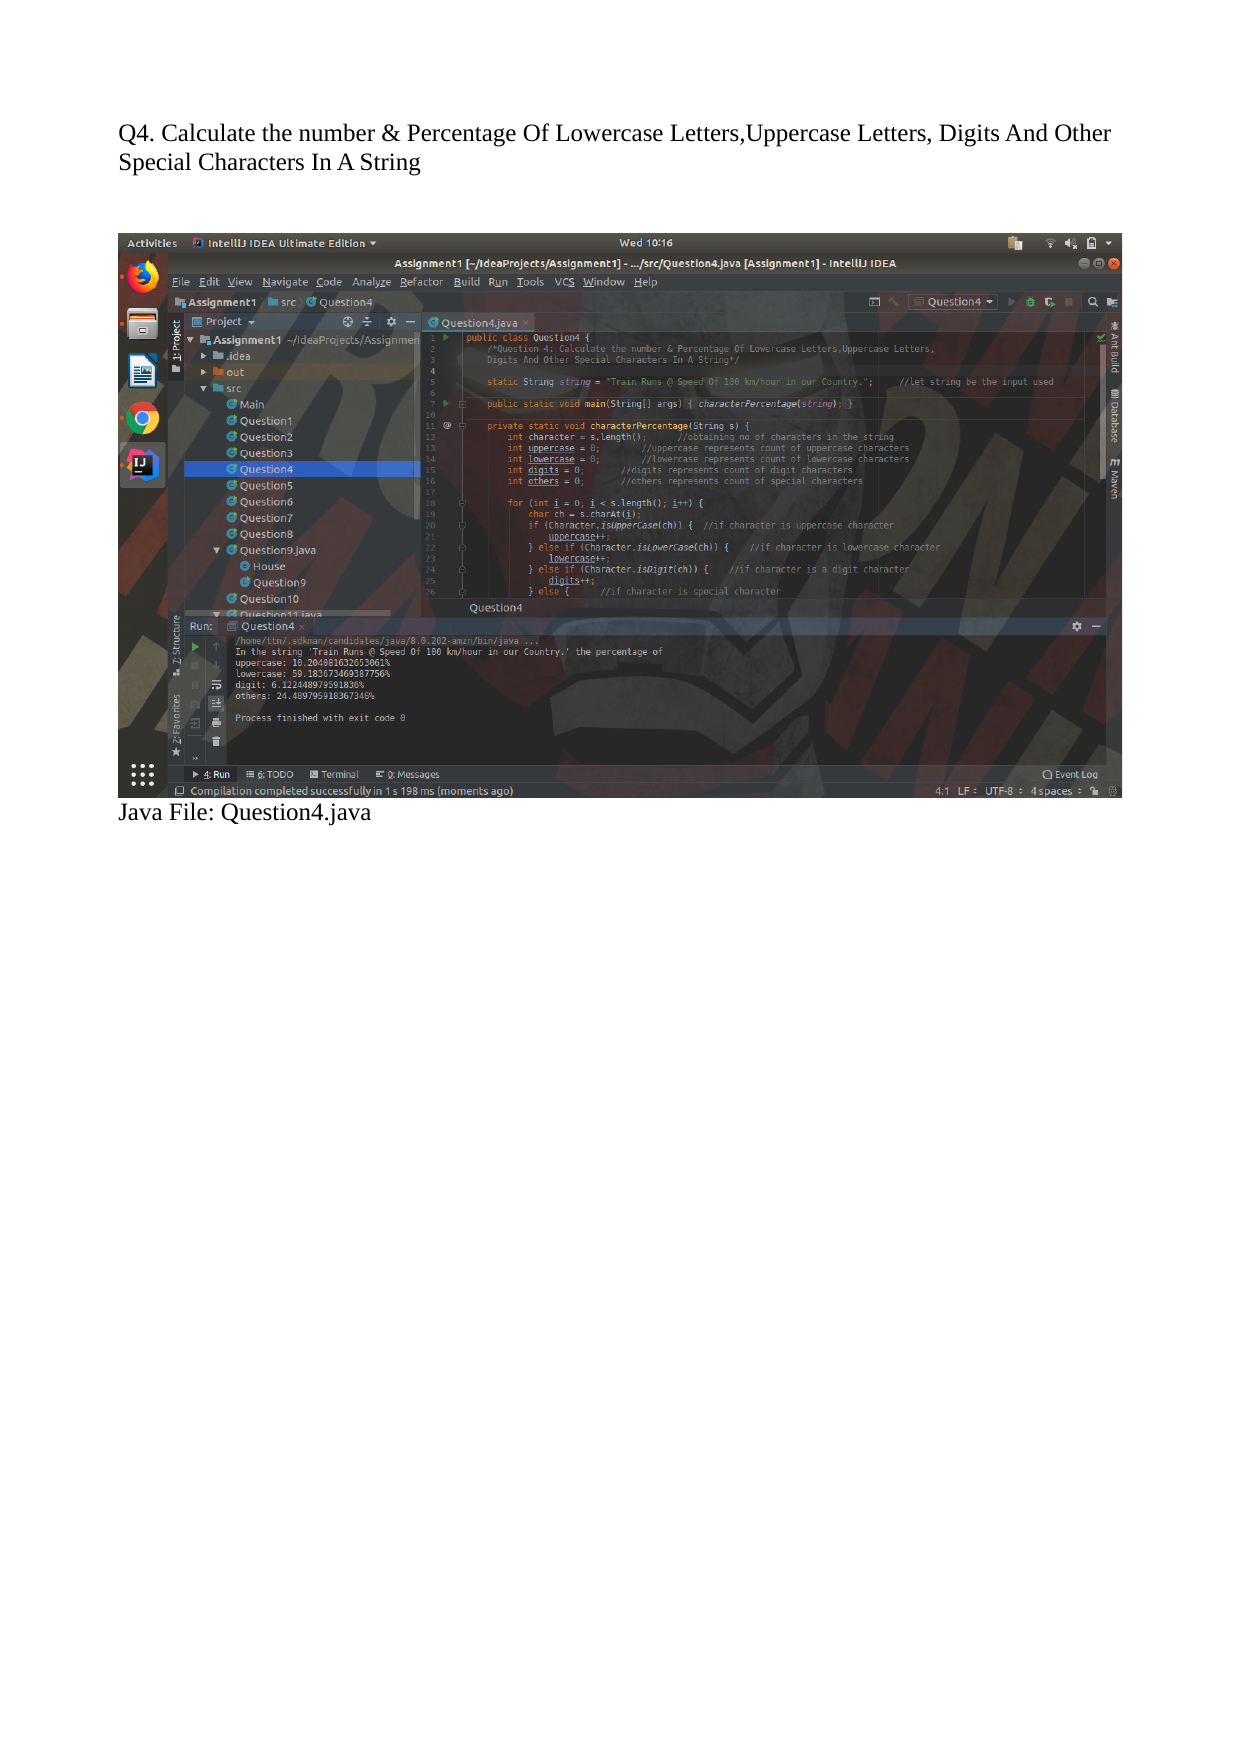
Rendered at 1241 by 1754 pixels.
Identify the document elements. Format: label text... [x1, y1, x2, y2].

text Java File: Question4.java [118, 798, 1122, 826]
picture [118, 233, 1123, 798]
text Q4. Calculate the number & Percentage Of Lowercase Letters,Uppercase Letters, Digits And Other Special Characters In A String [118, 118, 1122, 176]
